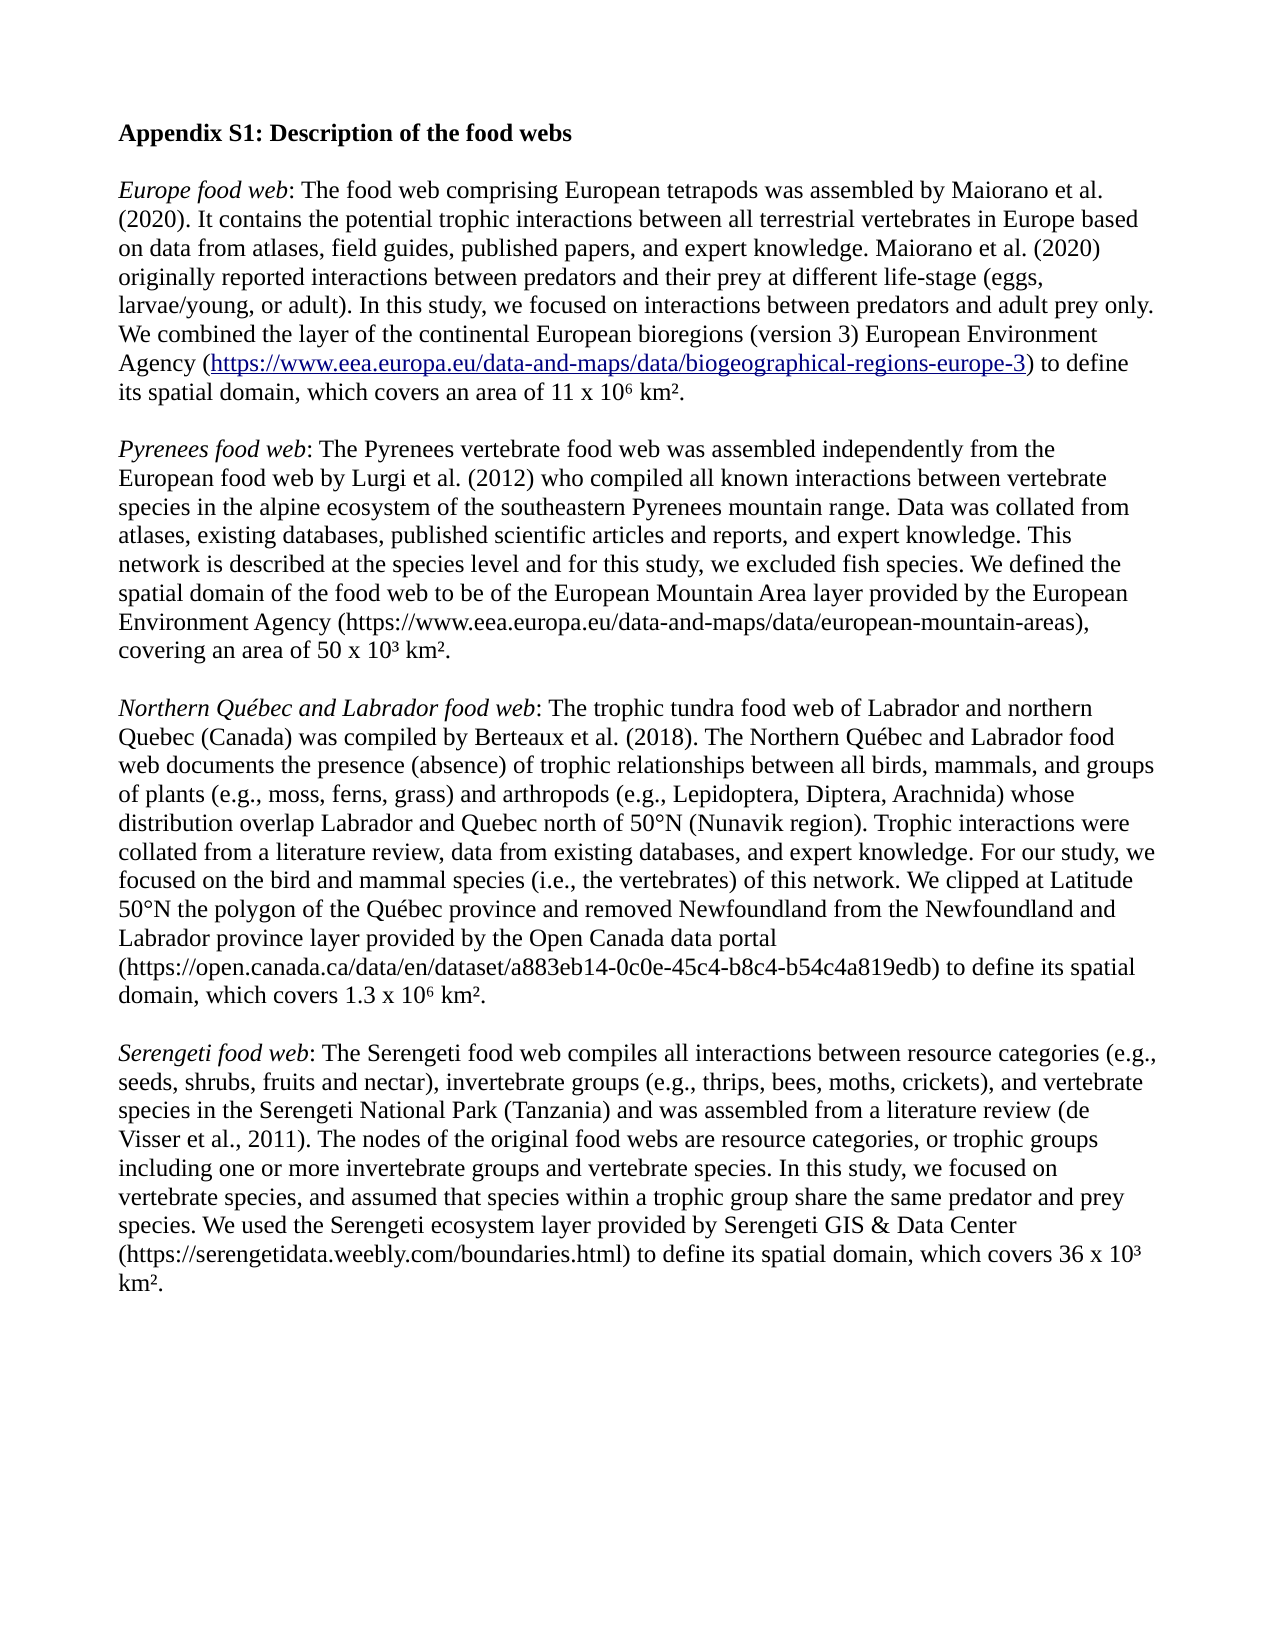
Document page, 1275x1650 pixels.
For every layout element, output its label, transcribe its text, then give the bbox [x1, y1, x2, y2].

text Northern Québec and Labrador food web: The trophic tundra food web of Labrador and northern Quebec (Canada) was compiled by Berteaux et al. (2018). The Northern Québec and Labrador food web documents the presence (absence) of trophic relationships between all birds, mammals, and groups of plants (e.g., moss, ferns, grass) and arthropods (e.g., Lepidoptera, Diptera, Arachnida) whose distribution overlap Labrador and Quebec north of 50°N (Nunavik region). Trophic interactions were collated from a literature review, data from existing databases, and expert knowledge. For our study, we focused on the bird and mammal species (i.e., the vertebrates) of this network. We clipped at Latitude 50°N the polygon of the Québec province and removed Newfoundland from the Newfoundland and Labrador province layer provided by the Open Canada data portal (https://open.canada.ca/data/en/dataset/a883eb14-0c0e-45c4-b8c4-b54c4a819edb) to define its spatial domain, which covers 1.3 x 10⁶ km². [118, 693, 1157, 1009]
text Serengeti food web: The Serengeti food web compiles all interactions between resource categories (e.g., seeds, shrubs, fruits and nectar), invertebrate groups (e.g., thrips, bees, moths, crickets), and vertebrate species in the Serengeti National Park (Tanzania) and was assembled from a literature review (de Visser et al., 2011). The nodes of the original food webs are resource categories, or trophic groups including one or more invertebrate groups and vertebrate species. In this study, we focused on vertebrate species, and assumed that species within a trophic group share the same predator and prey species. We used the Serengeti ecosystem layer provided by Serengeti GIS & Data Center (https://serengetidata.weebly.com/boundaries.html) to define its spatial domain, which covers 36 x 10³ km². [118, 1038, 1157, 1297]
text Europe food web: The food web comprising European tetrapods was assembled by Maiorano et al. (2020). It contains the potential trophic interactions between all terrestrial vertebrates in Europe based on data from atlases, field guides, published papers, and expert knowledge. Maiorano et al. (2020) originally reported interactions between predators and their prey at different life-stage (eggs, larvae/young, or adult). In this study, we focused on interactions between predators and adult prey only. We combined the layer of the continental European bioregions (version 3) European Environment Agency (https://www.eea.europa.eu/data-and-maps/data/biogeographical-regions-europe-3) to define its spatial domain, which covers an area of 11 x 10⁶ km². [118, 176, 1157, 406]
text Pyrenees food web: The Pyrenees vertebrate food web was assembled independently from the European food web by Lurgi et al. (2012) who compiled all known interactions between vertebrate species in the alpine ecosystem of the southeastern Pyrenees mountain range. Data was collated from atlases, existing databases, published scientific articles and reports, and expert knowledge. This network is described at the species level and for this study, we excluded fish species. We defined the spatial domain of the food web to be of the European Mountain Area layer provided by the European Environment Agency (https://www.eea.europa.eu/data-and-maps/data/european-mountain-areas), covering an area of 50 x 10³ km². [118, 434, 1157, 664]
text Appendix S1: Description of the food webs [118, 118, 1157, 147]
